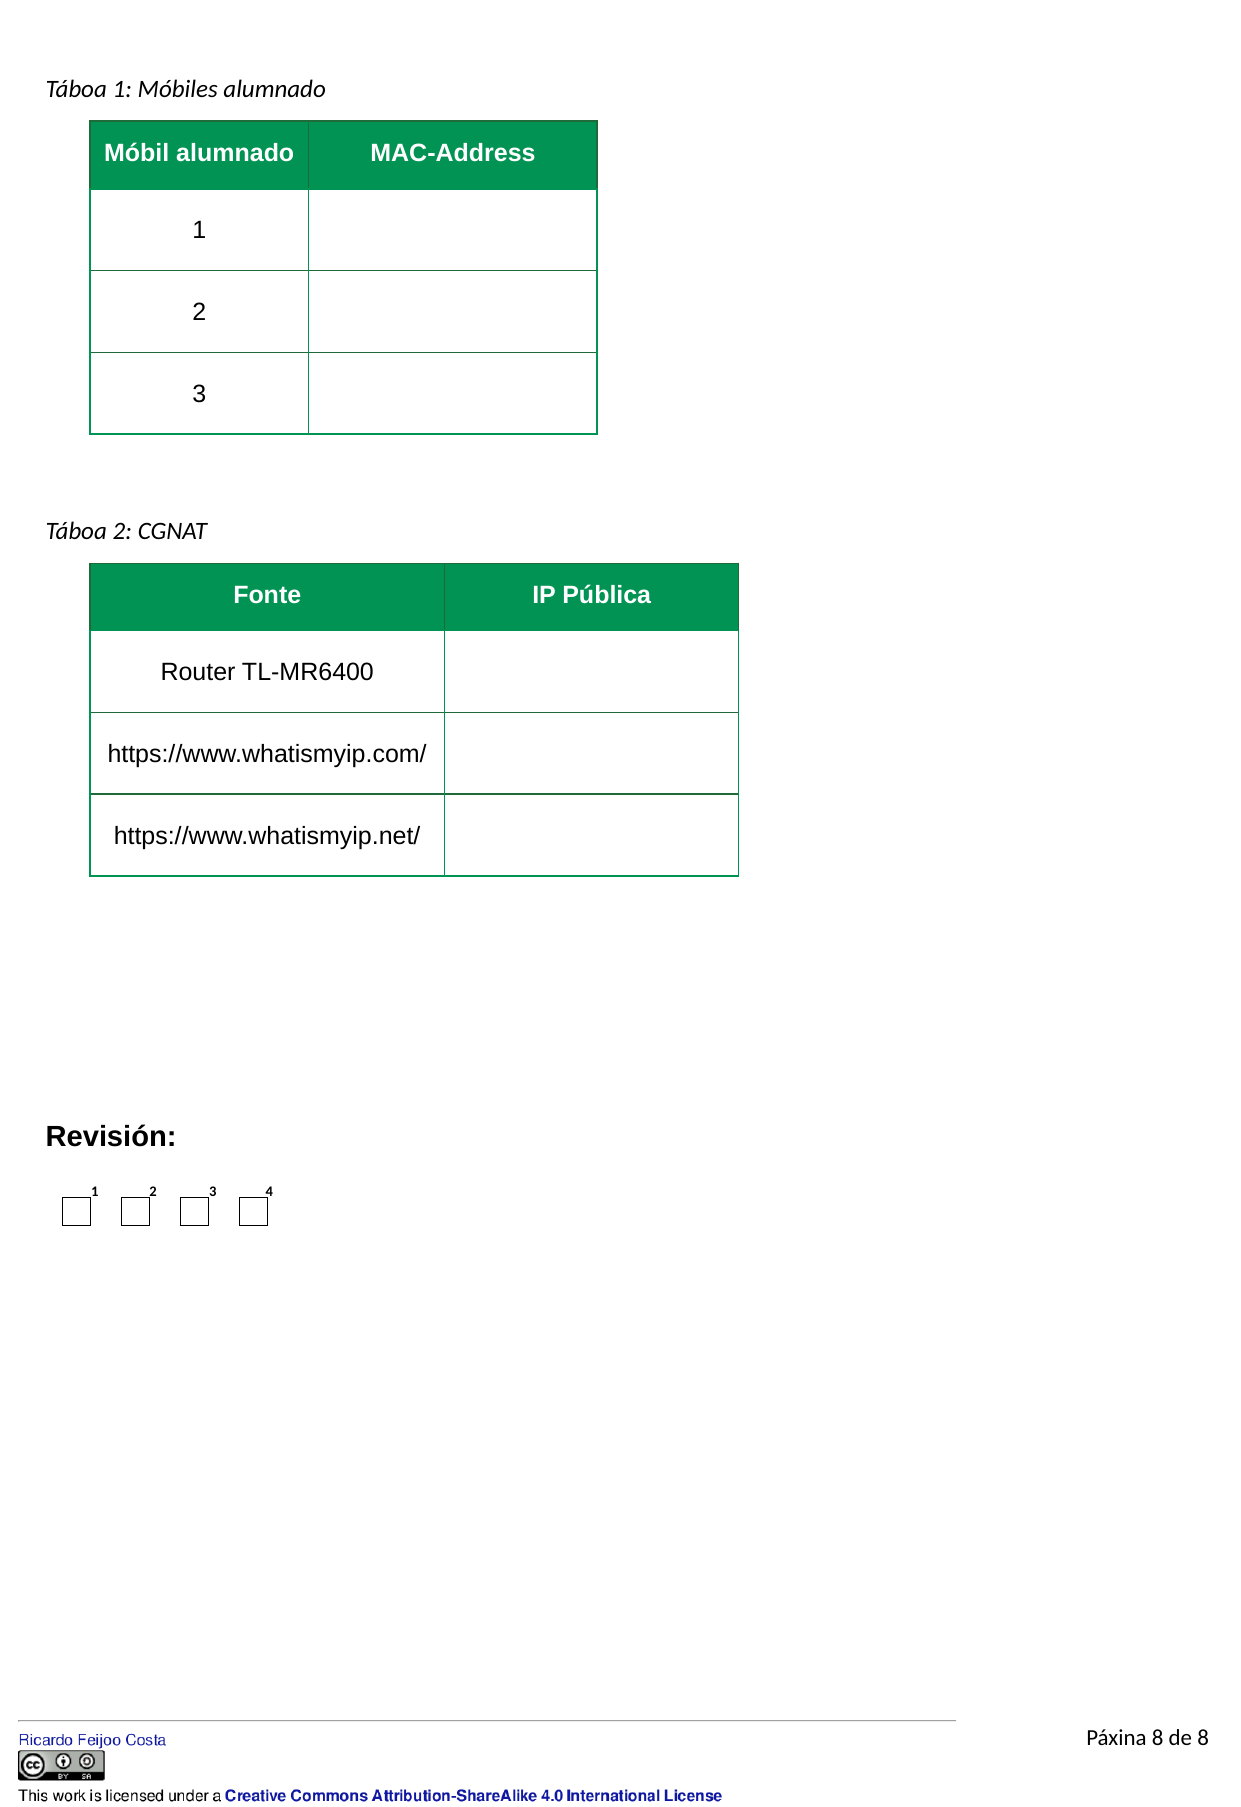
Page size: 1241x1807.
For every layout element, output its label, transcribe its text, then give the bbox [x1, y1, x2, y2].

text 1 2 3 4 [45, 1170, 1209, 1201]
text Táboa 1: Móbiles alumnado [45, 73, 1209, 103]
table_cell 1 [91, 190, 308, 269]
table_header Fonte [91, 564, 444, 630]
subtitle Revisión: [45, 1119, 1209, 1152]
table_cell https://www.whatismyip.net/ [91, 795, 444, 875]
table_cell 3 [91, 353, 308, 433]
picture [8, 1715, 957, 1806]
table_cell https://www.whatismyip.com/ [91, 713, 444, 793]
table_header MAC-Address [309, 122, 596, 188]
table_cell [309, 271, 596, 351]
table_cell [445, 631, 738, 712]
table_cell [445, 713, 738, 793]
table_cell [309, 353, 596, 433]
table_cell [309, 190, 596, 269]
table_cell [445, 795, 738, 875]
table_header IP Pública [445, 564, 738, 630]
table_header Móbil alumnado [91, 122, 308, 188]
table_cell Router TL-MR6400 [91, 631, 444, 712]
table_cell 2 [91, 271, 308, 351]
text Táboa 2: CGNAT [45, 515, 1209, 545]
